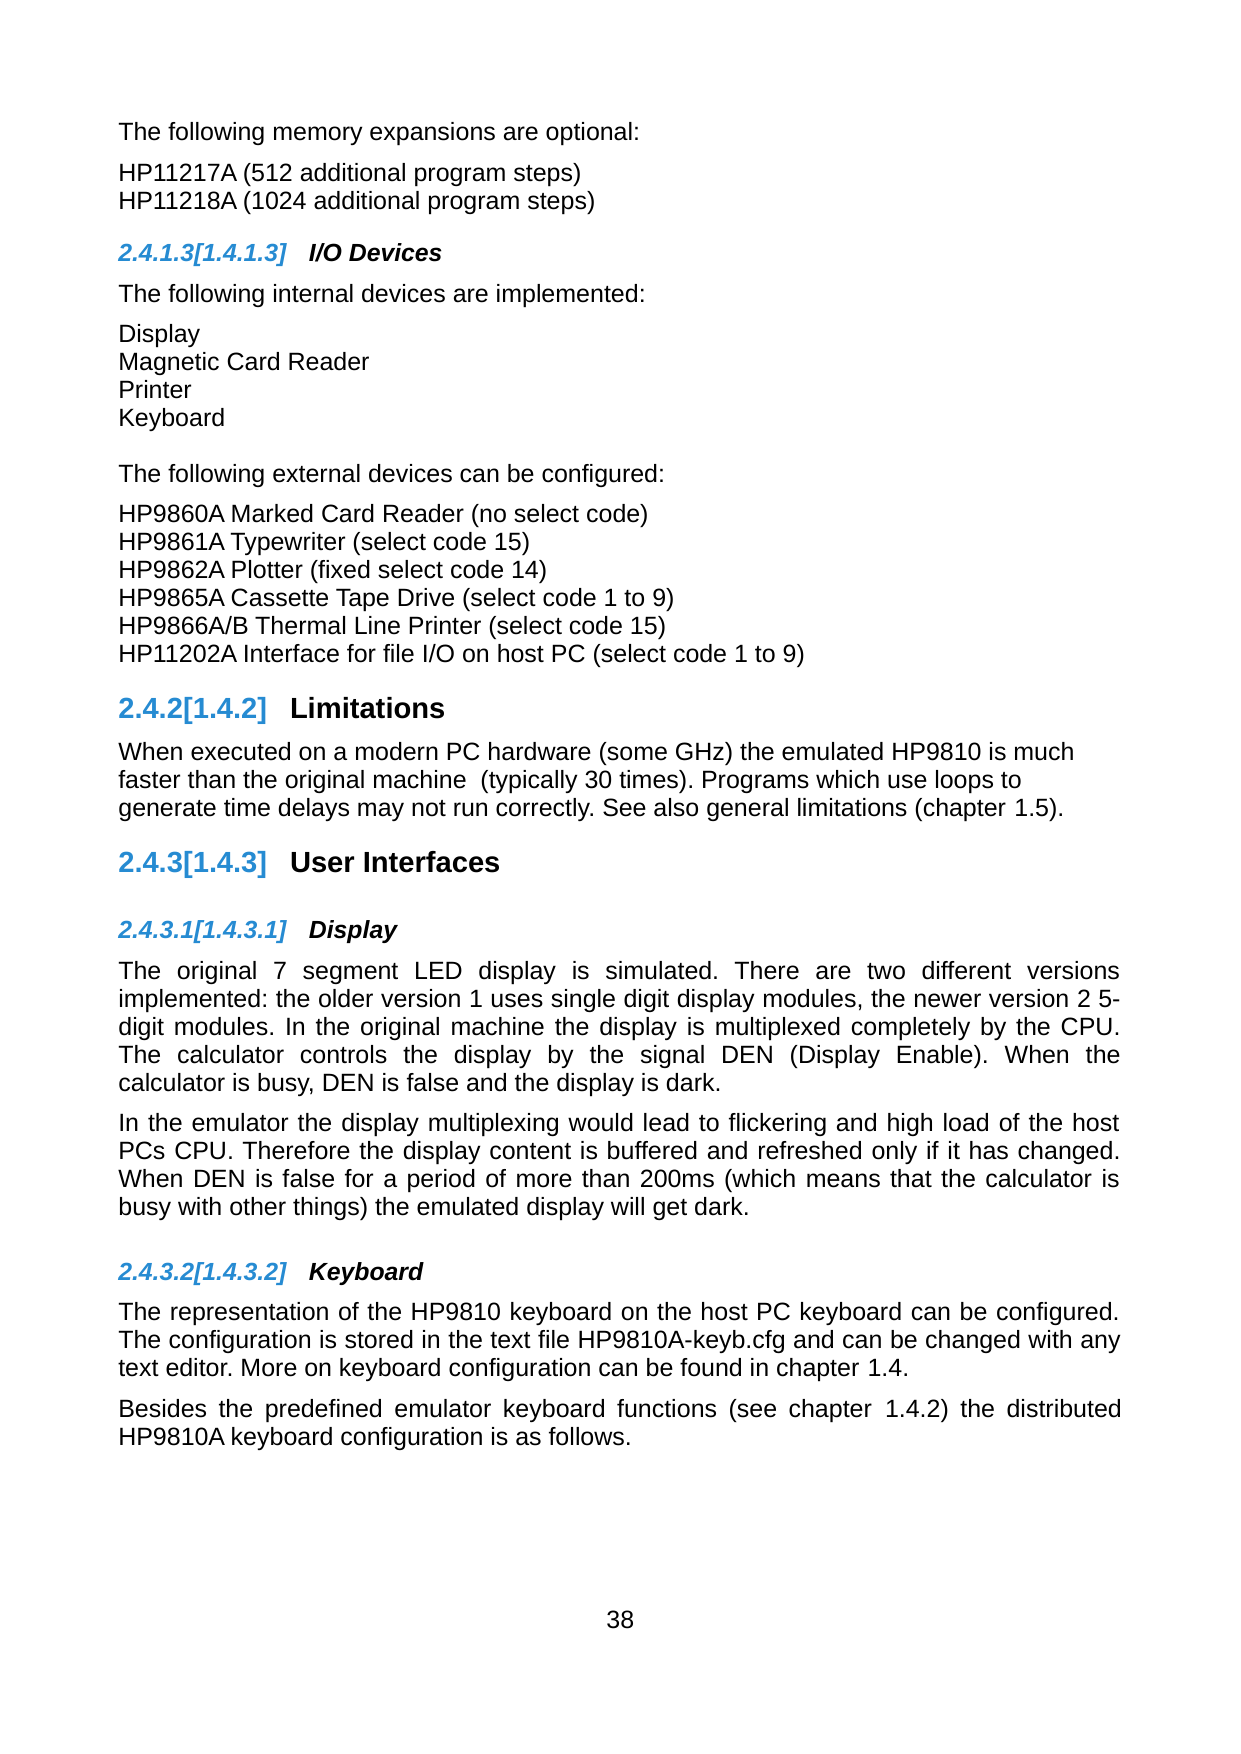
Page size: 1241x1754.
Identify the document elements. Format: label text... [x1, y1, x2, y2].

text Keyboard [118, 404, 1122, 432]
text Printer [118, 376, 1122, 404]
text The representation of the HP9810 keyboard on the host PC keyboard can be configured. The configuration is stored in the text file HP9810A-keyb.cfg and can be changed with any text editor. More on keyboard configuration can be found in chapter 1.4. [118, 1298, 1122, 1382]
text HP9862A Plotter (fixed select code 14) [118, 556, 1122, 584]
text Display [118, 320, 1122, 348]
text Besides the predefined emulator keyboard functions (see chapter 1.4.2) the distributed HP9810A keyboard configuration is as follows. [118, 1394, 1122, 1450]
text When executed on a modern PC hardware (some GHz) the emulated HP9810 is much faster than the original machine (typically 30 times). Programs which use loops to generate time delays may not run correctly. See also general limitations (chapter 1.5). [118, 738, 1122, 821]
subtitle Keyboard [118, 1258, 1122, 1286]
text HP11202A Interface for file I/O on host PC (select code 1 to 9) [118, 639, 1122, 667]
text HP9860A Marked Card Reader (no select code) [118, 500, 1122, 528]
subtitle User Interfaces [118, 846, 1122, 879]
text Magnetic Card Reader [118, 348, 1122, 376]
text The original 7 segment LED display is simulated. There are two different versions implemented: the older version 1 uses single digit display modules, the newer version 2 5-digit modules. In the original machine the display is multiplexed completely by the CPU. The calculator controls the display by the signal DEN (Display Enable). When the calculator is busy, DEN is false and the display is dark. [118, 957, 1122, 1096]
text HP11218A (1024 additional program steps) [118, 186, 1122, 214]
text The following internal devices are implemented: [118, 279, 1122, 307]
subtitle I/O Devices [118, 239, 1122, 267]
subtitle Display [118, 916, 1122, 944]
text HP11217A (512 additional program steps) [118, 158, 1122, 186]
text The following external devices can be configured: [118, 459, 1122, 487]
text The following memory expansions are optional: [118, 118, 1122, 146]
text In the emulator the display multiplexing would lead to flickering and high load of the host PCs CPU. Therefore the display content is buffered and refreshed only if it has changed. When DEN is false for a period of more than 200ms (which means that the calculator is busy with other things) the emulated display will get dark. [118, 1109, 1122, 1220]
text HP9866A/B Thermal Line Printer (select code 15) [118, 612, 1122, 639]
text HP9861A Typewriter (select code 15) [118, 528, 1122, 556]
subtitle Limitations [118, 692, 1122, 725]
text HP9865A Cassette Tape Drive (select code 1 to 9) [118, 584, 1122, 612]
